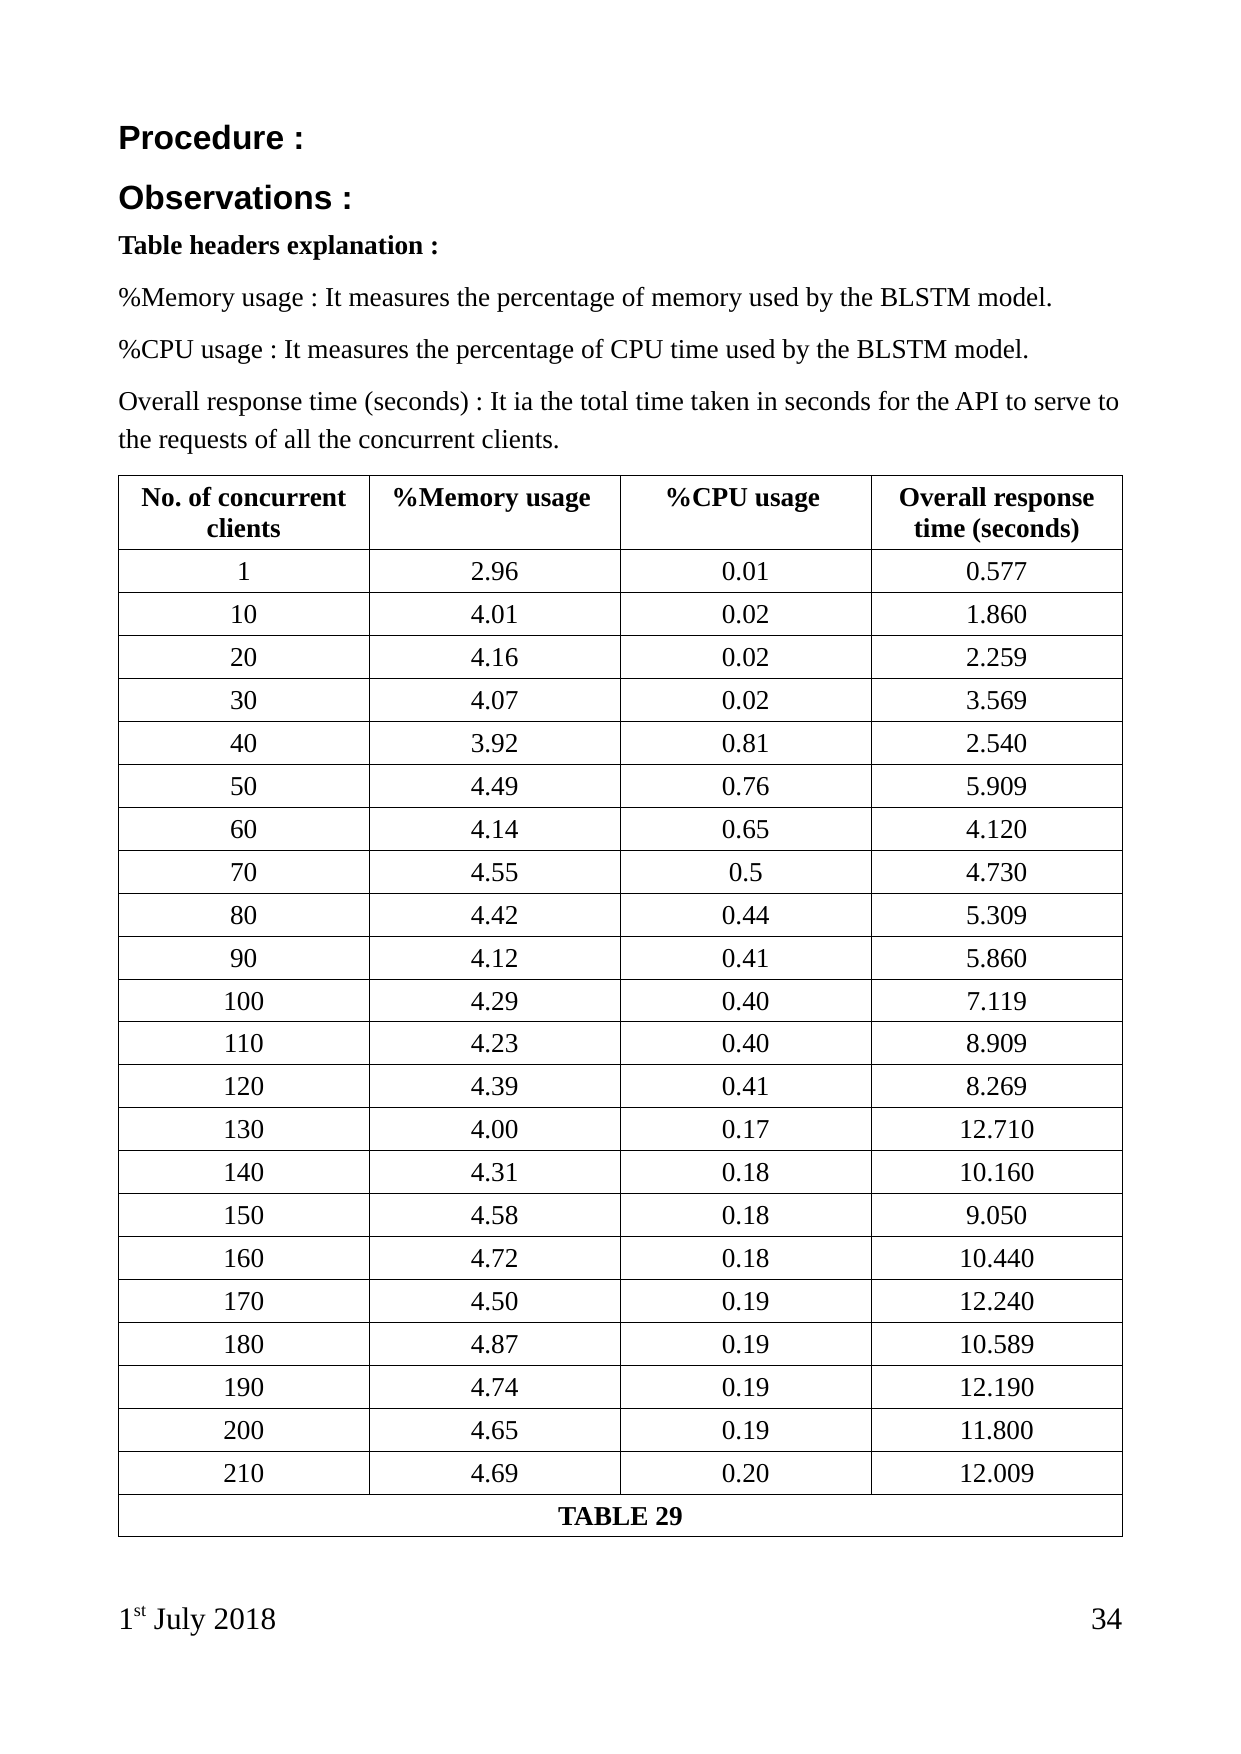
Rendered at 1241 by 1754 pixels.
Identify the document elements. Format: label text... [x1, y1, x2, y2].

table_header %Memory usage [370, 476, 620, 549]
table_cell 4.01 [370, 593, 620, 635]
table_cell 210 [119, 1452, 369, 1493]
table_cell 110 [119, 1022, 369, 1064]
text %CPU usage : It measures the percentage of CPU time used by the BLSTM model. [118, 333, 1122, 364]
table_cell 8.269 [872, 1065, 1122, 1107]
table_cell 50 [119, 765, 369, 807]
table_cell 0.5 [621, 851, 871, 893]
table_cell 130 [119, 1108, 369, 1150]
table_header Overall response time (seconds) [872, 476, 1122, 549]
table_cell 4.14 [370, 808, 620, 850]
table_cell 4.12 [370, 937, 620, 978]
table_cell 0.81 [621, 722, 871, 764]
table_cell 8.909 [872, 1022, 1122, 1064]
table_cell 10.589 [872, 1323, 1122, 1365]
table_cell 0.01 [621, 550, 871, 592]
table_header No. of concurrent clients [119, 476, 369, 549]
table_cell 4.31 [370, 1151, 620, 1193]
table_cell 100 [119, 980, 369, 1021]
table_cell TABLE 29 [119, 1495, 1122, 1536]
table_cell 5.309 [872, 894, 1122, 936]
table_cell 4.65 [370, 1409, 620, 1451]
table_cell 0.40 [621, 980, 871, 1021]
table_cell 4.29 [370, 980, 620, 1021]
table_cell 3.92 [370, 722, 620, 764]
table_cell 5.909 [872, 765, 1122, 807]
table_cell 140 [119, 1151, 369, 1193]
table_cell 0.40 [621, 1022, 871, 1064]
text %Memory usage : It measures the percentage of memory used by the BLSTM model. [118, 281, 1122, 312]
table_cell 0.18 [621, 1237, 871, 1279]
table_cell 90 [119, 937, 369, 978]
table_cell 2.259 [872, 636, 1122, 678]
table_cell 2.96 [370, 550, 620, 592]
table_cell 0.19 [621, 1409, 871, 1451]
table_cell 160 [119, 1237, 369, 1279]
table_cell 10.160 [872, 1151, 1122, 1193]
table_cell 190 [119, 1366, 369, 1408]
table_cell 0.19 [621, 1280, 871, 1322]
subtitle Procedure : [118, 118, 1122, 157]
table_cell 4.07 [370, 679, 620, 721]
table_cell 200 [119, 1409, 369, 1451]
table_cell 9.050 [872, 1194, 1122, 1236]
table_cell 4.23 [370, 1022, 620, 1064]
table_cell 1 [119, 550, 369, 592]
table_cell 0.20 [621, 1452, 871, 1493]
table_cell 4.55 [370, 851, 620, 893]
table_cell 4.87 [370, 1323, 620, 1365]
table_cell 60 [119, 808, 369, 850]
table_cell 0.44 [621, 894, 871, 936]
table_cell 0.65 [621, 808, 871, 850]
table_cell 0.02 [621, 636, 871, 678]
table_cell 180 [119, 1323, 369, 1365]
table_cell 4.120 [872, 808, 1122, 850]
table_cell 2.540 [872, 722, 1122, 764]
table_cell 5.860 [872, 937, 1122, 978]
table_cell 10.440 [872, 1237, 1122, 1279]
text Overall response time (seconds) : It ia the total time taken in seconds for the API to serve to the requests of all the concurrent clients. [118, 385, 1122, 454]
table_cell 30 [119, 679, 369, 721]
table_cell 4.72 [370, 1237, 620, 1279]
table_cell 20 [119, 636, 369, 678]
table_cell 4.39 [370, 1065, 620, 1107]
table_cell 4.730 [872, 851, 1122, 893]
table_cell 0.17 [621, 1108, 871, 1150]
table_cell 12.710 [872, 1108, 1122, 1150]
table_cell 12.190 [872, 1366, 1122, 1408]
table_cell 0.19 [621, 1323, 871, 1365]
table_cell 11.800 [872, 1409, 1122, 1451]
table_cell 0.577 [872, 550, 1122, 592]
table_cell 4.58 [370, 1194, 620, 1236]
table_cell 4.16 [370, 636, 620, 678]
table_cell 80 [119, 894, 369, 936]
table_cell 0.18 [621, 1151, 871, 1193]
table_header %CPU usage [621, 476, 871, 549]
table_cell 0.18 [621, 1194, 871, 1236]
table_cell 12.009 [872, 1452, 1122, 1493]
table_cell 3.569 [872, 679, 1122, 721]
table_cell 150 [119, 1194, 369, 1236]
table_cell 4.74 [370, 1366, 620, 1408]
table_cell 12.240 [872, 1280, 1122, 1322]
table_cell 0.76 [621, 765, 871, 807]
table_cell 70 [119, 851, 369, 893]
table_cell 10 [119, 593, 369, 635]
table_cell 0.02 [621, 679, 871, 721]
text Table headers explanation : [118, 229, 1122, 260]
table_cell 4.42 [370, 894, 620, 936]
table_cell 0.02 [621, 593, 871, 635]
table_cell 4.00 [370, 1108, 620, 1150]
table_cell 4.49 [370, 765, 620, 807]
table_cell 170 [119, 1280, 369, 1322]
table_cell 0.19 [621, 1366, 871, 1408]
table_cell 4.50 [370, 1280, 620, 1322]
table_cell 0.41 [621, 1065, 871, 1107]
table_cell 0.41 [621, 937, 871, 978]
table_cell 7.119 [872, 980, 1122, 1021]
subtitle Observations : [118, 178, 1122, 216]
table_cell 1.860 [872, 593, 1122, 635]
table_cell 120 [119, 1065, 369, 1107]
table_cell 4.69 [370, 1452, 620, 1493]
table_cell 40 [119, 722, 369, 764]
